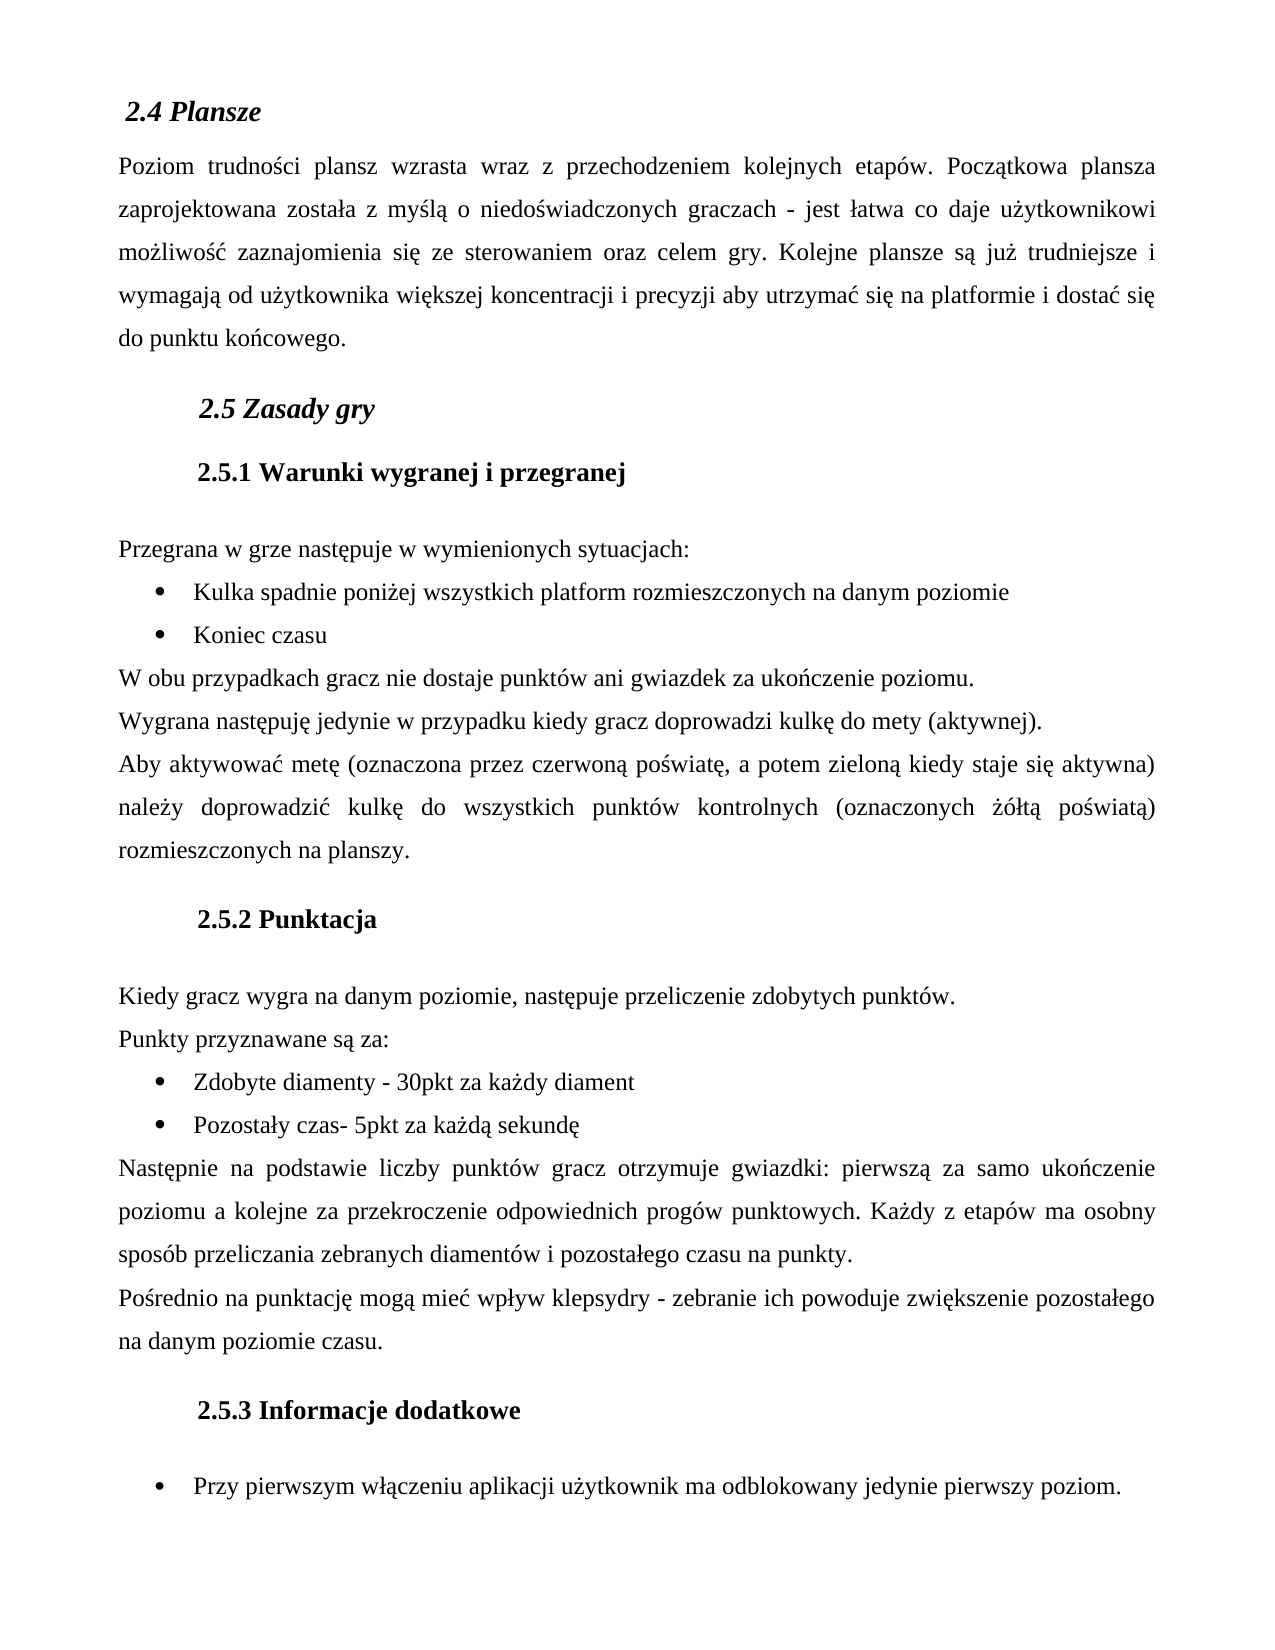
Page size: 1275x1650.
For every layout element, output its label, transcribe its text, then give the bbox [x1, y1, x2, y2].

text Pośrednio na punktację mogą mieć wpływ klepsydry - zebranie ich powoduje zwiększenie pozostałego na danym poziomie czasu. [118, 1283, 1157, 1354]
list Koniec czasu [156, 620, 1157, 649]
text Punkty przyznawane są za: [118, 1024, 1157, 1053]
list Pozostały czas- 5pkt za każdą sekundę [156, 1110, 1157, 1139]
text Wygrana następuję jedynie w przypadku kiedy gracz doprowadzi kulkę do mety (aktywnej). [118, 706, 1157, 735]
text Kiedy gracz wygra na danym poziomie, następuje przeliczenie zdobytych punktów. [118, 981, 1157, 1009]
subtitle Zasady gry [192, 392, 1157, 425]
text Przegrana w grze następuje w wymienionych sytuacjach: [118, 534, 1157, 562]
subtitle Plansze [118, 94, 1157, 128]
text W obu przypadkach gracz nie dostaje punktów ani gwiazdek za ukończenie poziomu. [118, 663, 1157, 692]
list Poziom trudności plansz wzrasta wraz z przechodzeniem kolejnych etapów. Początkowa plansza zaprojektowana została z myślą o niedoświadczonych graczach - jest łatwa co daje użytkownikowi możliwość zaznajomienia się ze sterowaniem oraz celem gry. Kolejne plansze są już trudniejsze i wymagają od użytkownika większej koncentracji i precyzji aby utrzymać się na platformie i dostać się do punktu końcowego. [118, 151, 1157, 352]
subtitle Punktacja [191, 904, 1157, 935]
subtitle Informacje dodatkowe [191, 1394, 1157, 1425]
subtitle Warunki wygranej i przegranej [191, 456, 1157, 488]
list Zdobyte diamenty - 30pkt za każdy diament [156, 1067, 1157, 1096]
text Następnie na podstawie liczby punktów gracz otrzymuje gwiazdki: pierwszą za samo ukończenie poziomu a kolejne za przekroczenie odpowiednich progów punktowych. Każdy z etapów ma osobny sposób przeliczania zebranych diamentów i pozostałego czasu na punkty. [118, 1153, 1157, 1268]
list Przy pierwszym włączeniu aplikacji użytkownik ma odblokowany jedynie pierwszy poziom. [156, 1471, 1157, 1500]
list Kulka spadnie poniżej wszystkich platform rozmieszczonych na danym poziomie [156, 577, 1157, 606]
text Aby aktywować metę (oznaczona przez czerwoną poświatę, a potem zieloną kiedy staje się aktywna) należy doprowadzić kulkę do wszystkich punktów kontrolnych (oznaczonych żółtą poświatą) rozmieszczonych na planszy. [118, 749, 1157, 864]
